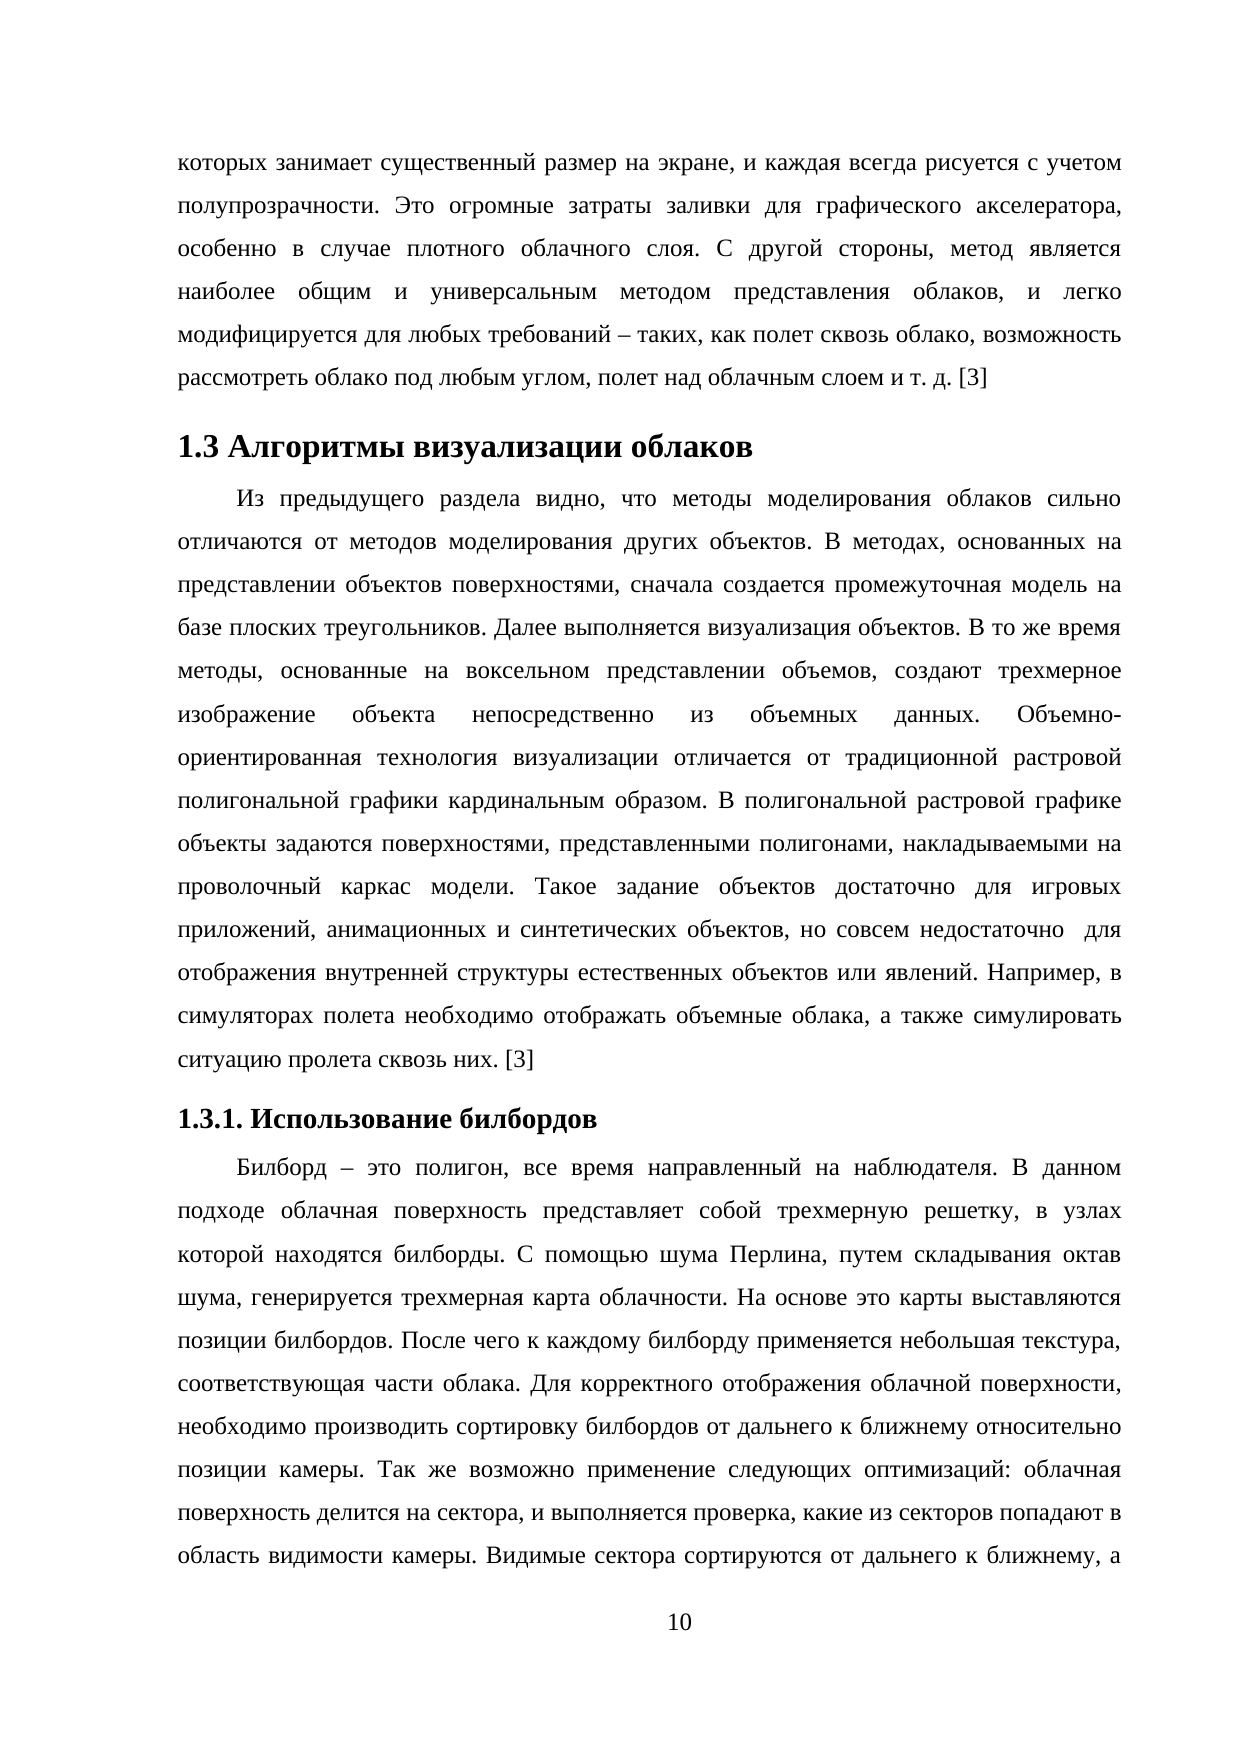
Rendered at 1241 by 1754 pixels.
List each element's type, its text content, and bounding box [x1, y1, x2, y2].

text Билборд – это полигон, все время направленный на наблюдателя. В данном подходе облачная поверхность представляет собой трехмерную решетку, в узлах которой находятся билборды. С помощью шума Перлина, путем складывания октав шума, генерируется трехмерная карта облачности. На основе это карты выставляются позиции билбордов. После чего к каждому билборду применяется небольшая текстура, соответствующая части облака. Для корректного отображения облачной поверхности, необходимо производить сортировку билбордов от дальнего к ближнему относительно позиции камеры. Так же возможно применение следующих оптимизаций: облачная поверхность делится на сектора, и выполняется проверка, какие из секторов попадают в область видимости камеры. Видимые сектора сортируются от дальнего к ближнему, а [177, 1152, 1122, 1569]
text которых занимает существенный размер на экране, и каждая всегда рисуется с учетом полупрозрачности. Это огромные затраты заливки для графического акселератора, особенно в случае плотного облачного слоя. С другой стороны, метод является наиболее общим и универсальным методом представления облаков, и легко модифицируется для любых требований – таких, как полет сквозь облако, возможность рассмотреть облако под любым углом, полет над облачным слоем и т. д. [3] [177, 147, 1122, 391]
text Из предыдущего раздела видно, что методы моделирования облаков сильно отличаются от методов моделирования других объектов. В методах, основанных на представлении объектов поверхностями, сначала создается промежуточная модель на базе плоских треугольников. Далее выполняется визуализация объектов. В то же время методы, основанные на воксельном представлении объемов, создают трехмерное изображение объекта непосредственно из объемных данных. Объемно-ориентированная технология визуализации отличается от традиционной растровой полигональной графики кардинальным образом. В полигональной растровой графике объекты задаются поверхностями, представленными полигонами, накладываемыми на проволочный каркас модели. Такое задание объектов достаточно для игровых приложений, анимационных и синтетических объектов, но совсем недостаточно для отображения внутренней структуры естественных объектов или явлений. Например, в симуляторах полета необходимо отображать объемные облака, а также симулировать ситуацию пролета сквозь них. [3] [177, 483, 1122, 1072]
subtitle 1.3 Алгоритмы визуализации облаков [177, 426, 1122, 465]
subtitle 1.3.1. Использование билбордов [177, 1101, 1122, 1135]
